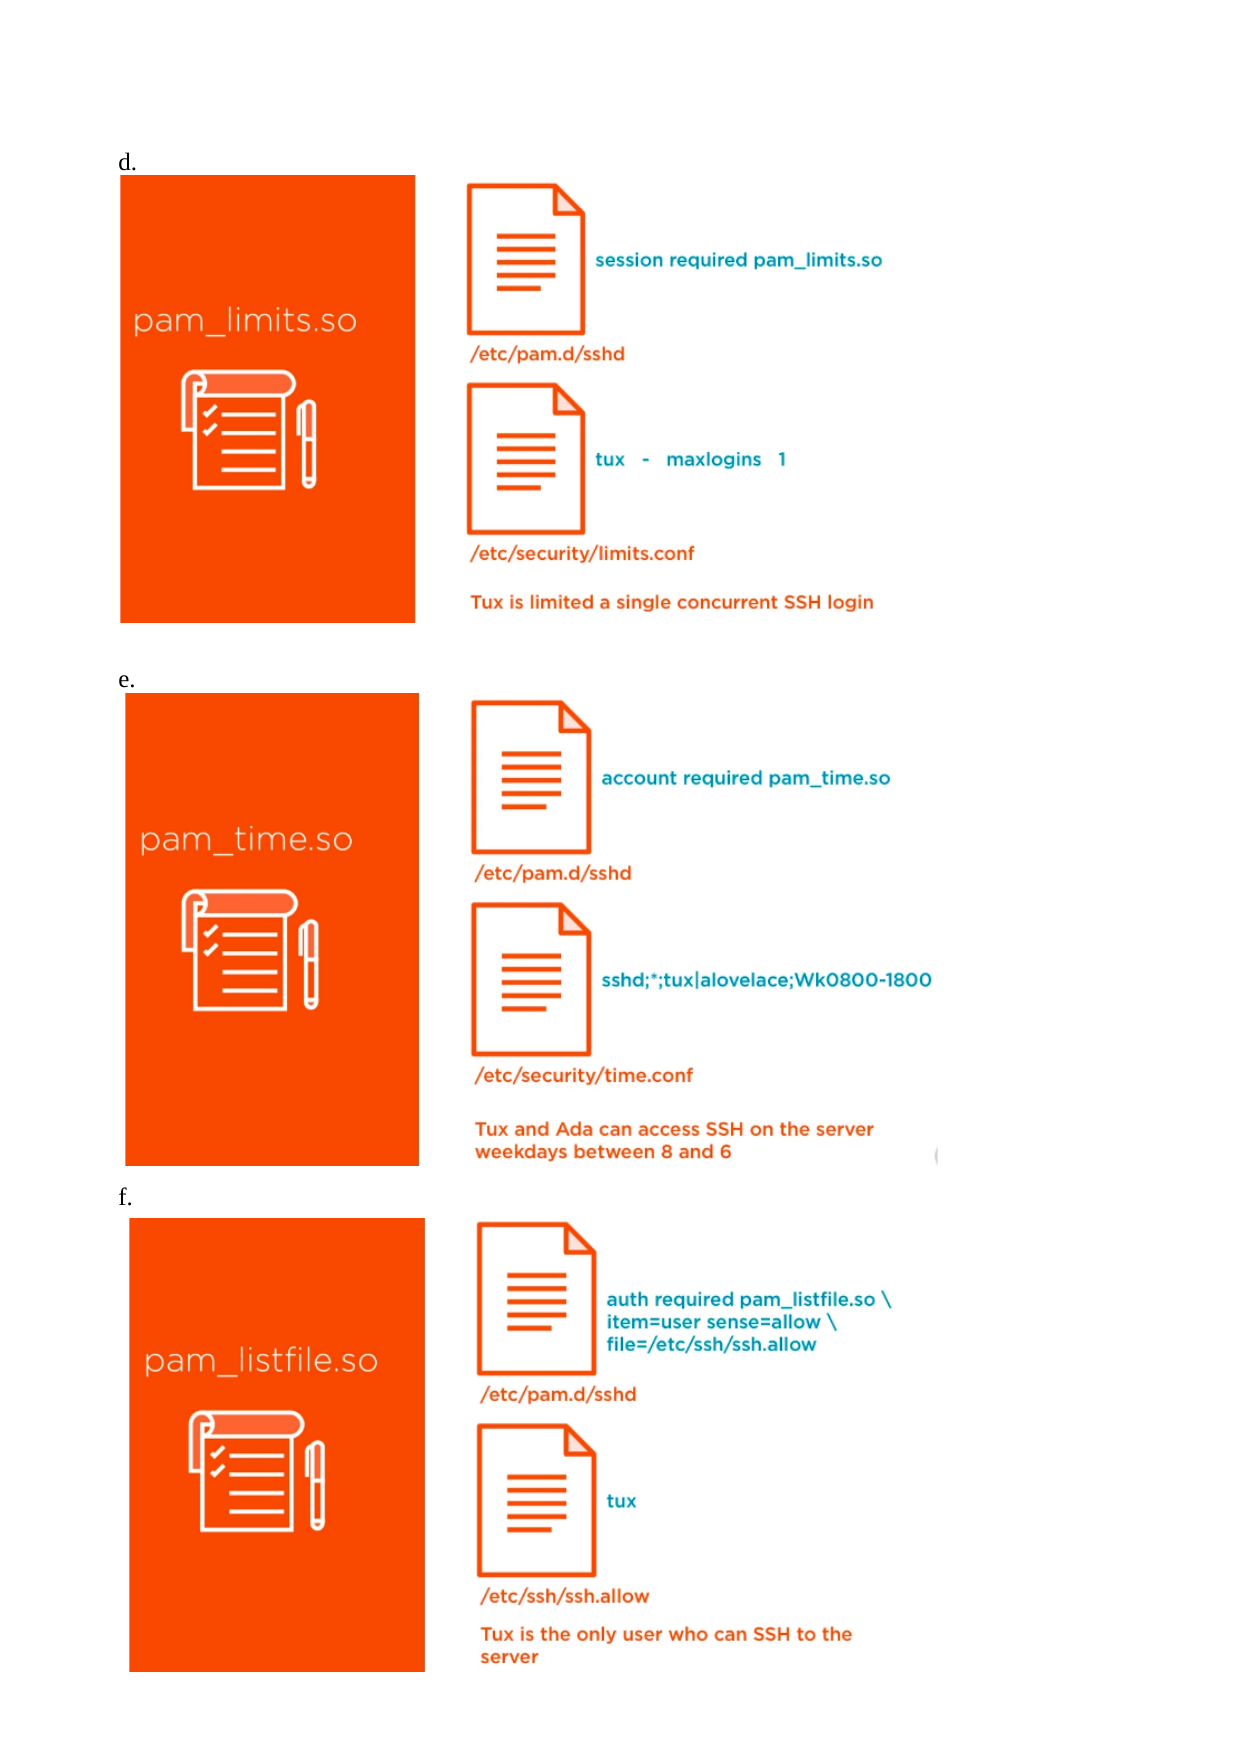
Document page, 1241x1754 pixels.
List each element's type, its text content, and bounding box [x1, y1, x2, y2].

picture [129, 1218, 908, 1672]
picture [120, 175, 896, 623]
text e. [118, 664, 1122, 693]
text d. [118, 147, 1122, 176]
picture [125, 693, 938, 1166]
text f. [118, 1182, 1122, 1211]
